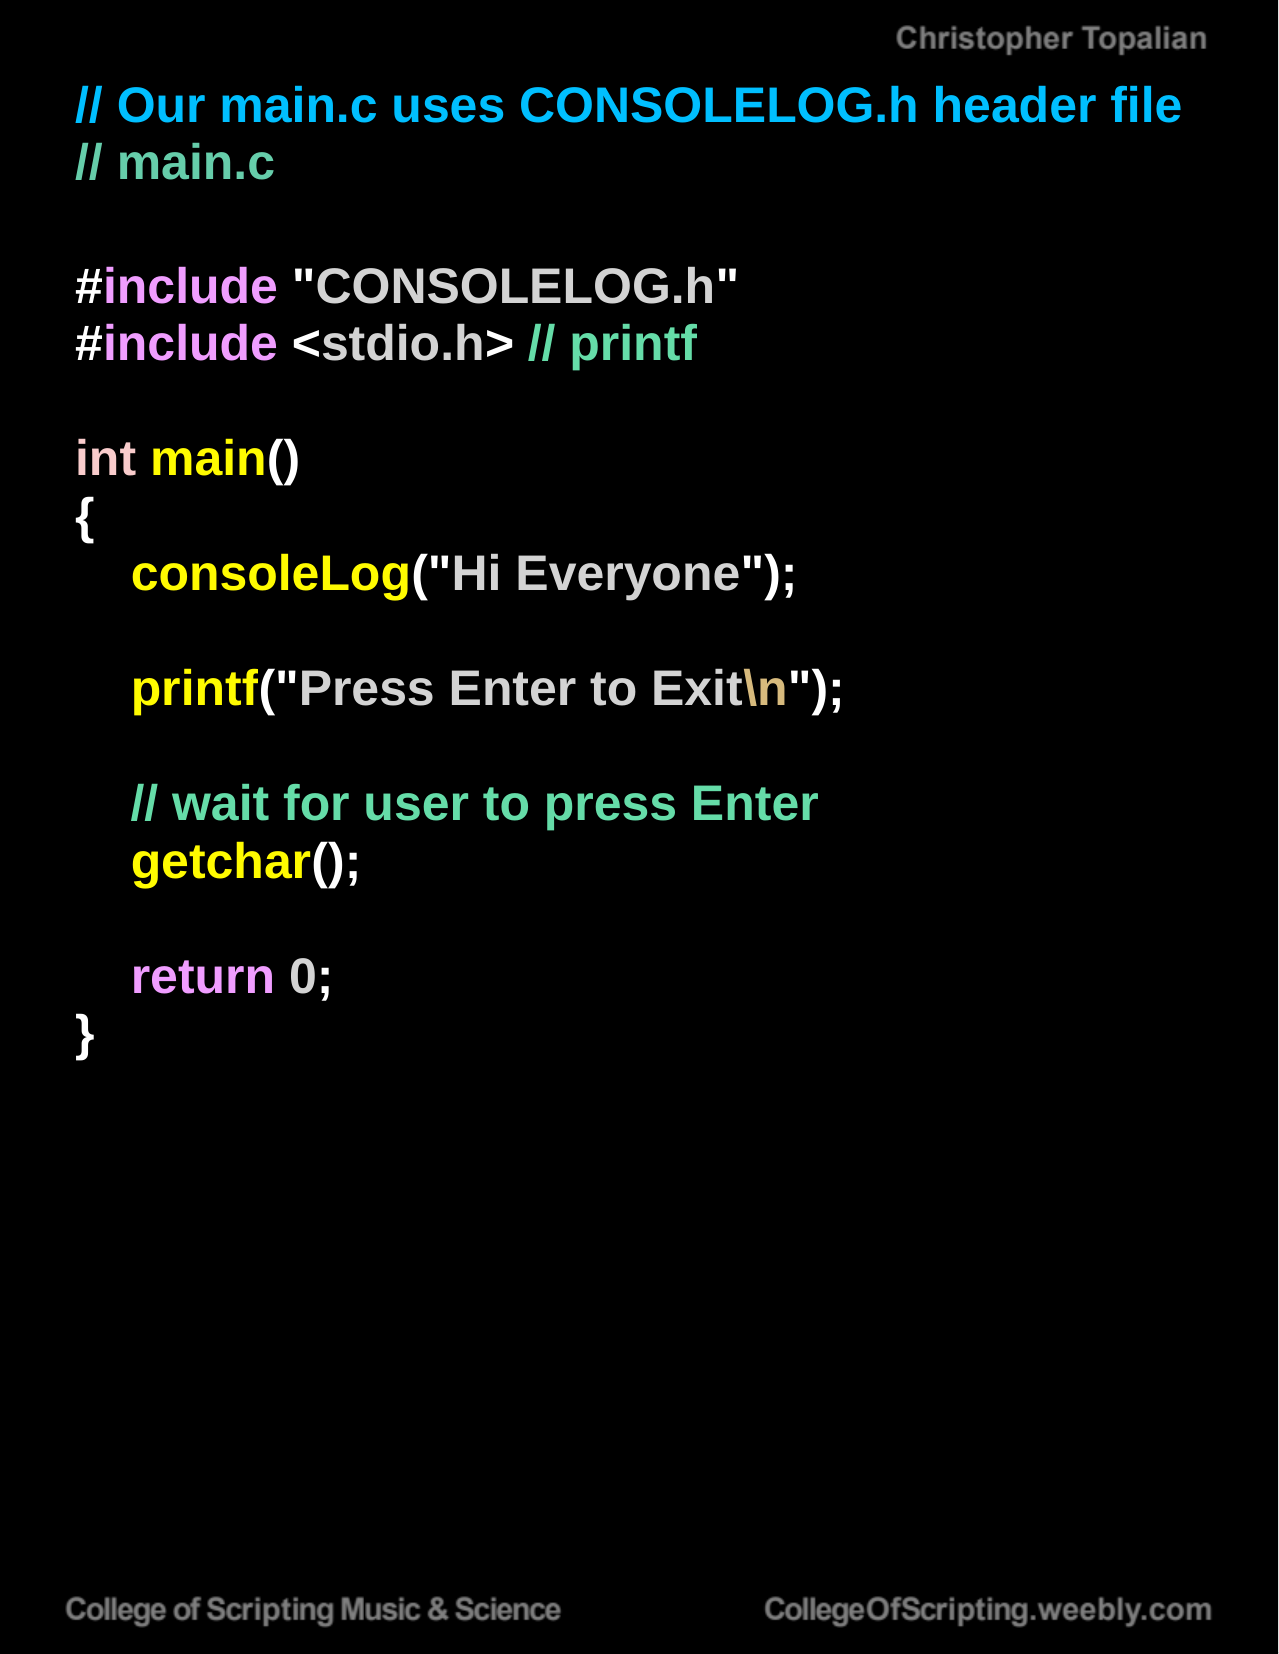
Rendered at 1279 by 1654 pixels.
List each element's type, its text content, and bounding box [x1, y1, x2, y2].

text // main.c [75, 132, 1203, 190]
text printf("Press Enter to Exit\n"); [75, 658, 1203, 716]
subtitle #include <stdio.h> // printf [75, 313, 1203, 371]
text // wait for user to press Enter [75, 773, 1203, 831]
text getchar(); [75, 831, 1203, 888]
text consoleLog("Hi Everyone"); [75, 543, 1203, 601]
text return 0; [75, 946, 1203, 1003]
text #include "CONSOLELOG.h" [75, 256, 1203, 313]
subtitle // Our main.c uses CONSOLELOG.h header file [75, 75, 1203, 132]
text { [75, 486, 1203, 543]
text int main() [75, 428, 1203, 486]
text } [75, 1003, 1203, 1061]
